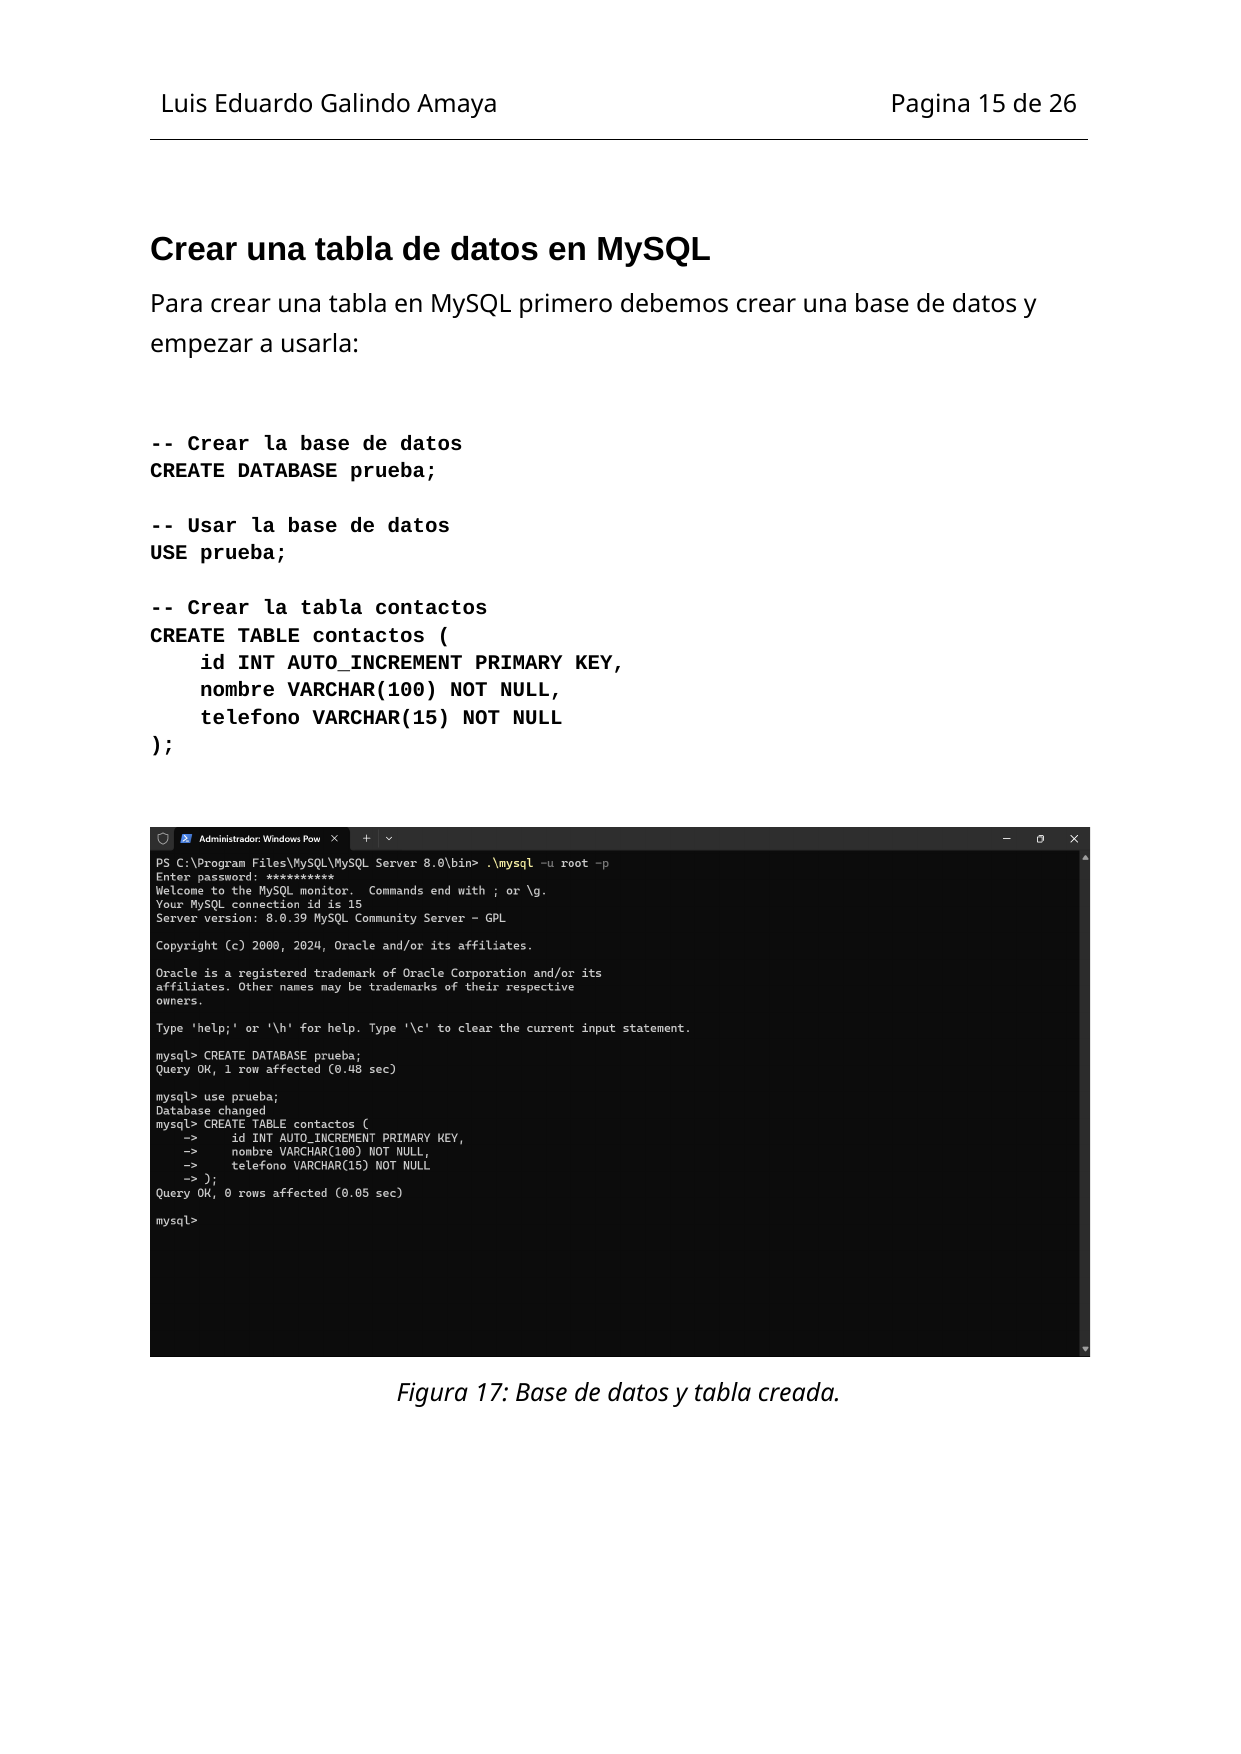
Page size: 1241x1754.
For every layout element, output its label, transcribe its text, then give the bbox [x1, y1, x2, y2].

text -- Usar la base de datos [150, 515, 1090, 539]
text Figura 17: Base de datos y tabla creada. [150, 1357, 1090, 1409]
text CREATE TABLE contactos ( [150, 624, 1090, 648]
text id INT AUTO_INCREMENT PRIMARY KEY, [150, 652, 1090, 676]
text nombre VARCHAR(100) NOT NULL, [150, 679, 1090, 703]
subtitle Crear una tabla de datos en MySQL [150, 229, 1090, 267]
text Para crear una tabla en MySQL primero debemos crear una base de datos y empezar a usarla: [150, 286, 1090, 359]
text -- Crear la base de datos [150, 433, 1090, 456]
text USE prueba; [150, 542, 1090, 566]
text telefono VARCHAR(15) NOT NULL [150, 707, 1090, 730]
text ); [150, 734, 1090, 758]
picture [150, 827, 1091, 1357]
text -- Crear la tabla contactos [150, 597, 1090, 621]
text CREATE DATABASE prueba; [150, 460, 1090, 484]
